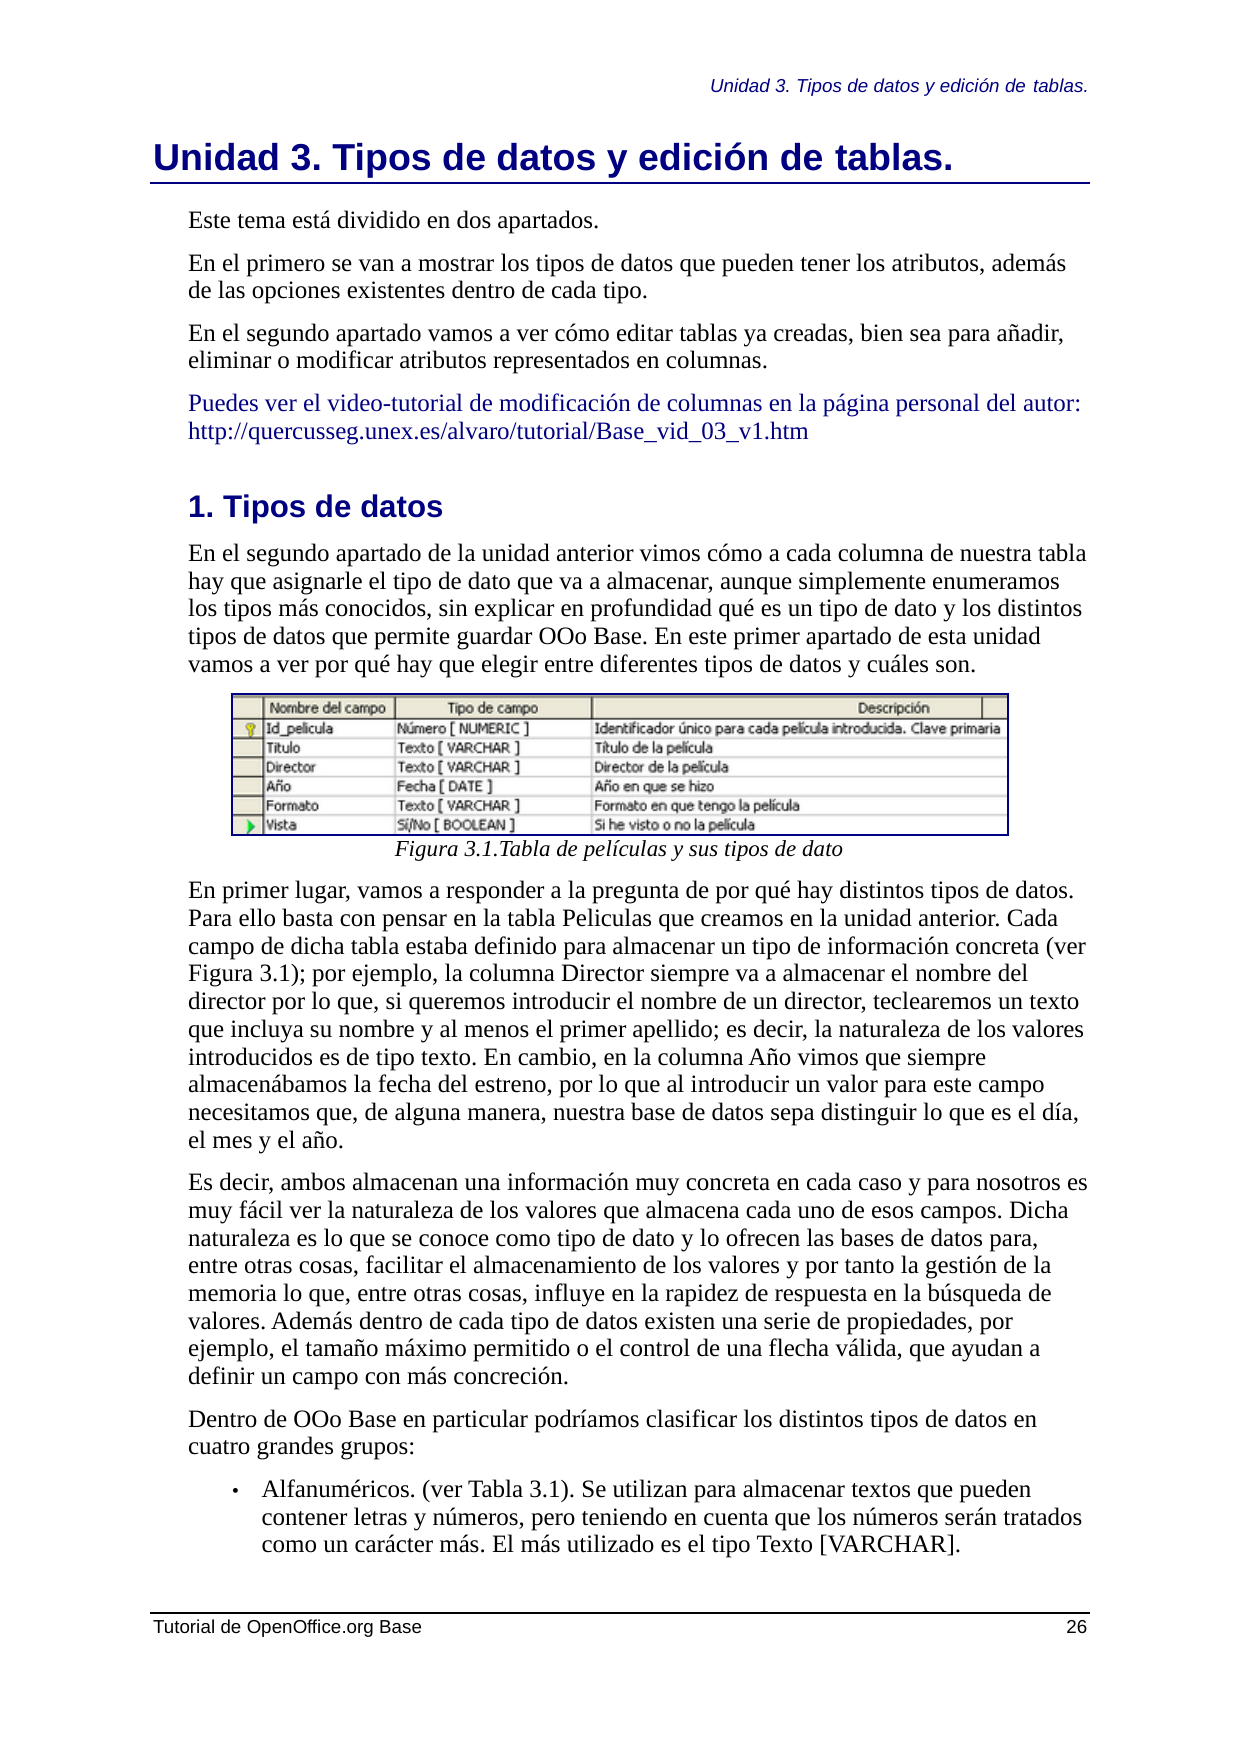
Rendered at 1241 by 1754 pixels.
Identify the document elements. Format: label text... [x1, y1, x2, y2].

text En el segundo apartado vamos a ver cómo editar tablas ya creadas, bien sea para añadir, eliminar o modificar atributos representados en columnas. [188, 319, 1090, 374]
text En primer lugar, vamos a responder a la pregunta de por qué hay distintos tipos de datos. Para ello basta con pensar en la tabla Peliculas que creamos en la unidad anterior. Cada campo de dicha tabla estaba definido para almacenar un tipo de información concreta (ver Figura 3.1); por ejemplo, la columna Director siempre va a almacenar el nombre del director por lo que, si queremos introducir el nombre de un director, teclearemos un texto que incluya su nombre y al menos el primer apellido; es decir, la naturaleza de los valores introducidos es de tipo texto. En cambio, en la columna Año vimos que siempre almacenábamos la fecha del estreno, por lo que al introducir un valor para este campo necesitamos que, de alguna manera, nuestra base de datos sepa distinguir lo que es el día, el mes y el año. [188, 876, 1090, 1153]
list Alfanuméricos. (ver Tabla 3.1). Se utilizan para almacenar textos que pueden contener letras y números, pero teniendo en cuenta que los números serán tratados como un carácter más. El más utilizado es el tipo Texto [VARCHAR]. [232, 1475, 1090, 1558]
subtitle Unidad 3. Tipos de datos y edición de tablas. [150, 134, 1090, 182]
text En el segundo apartado de la unidad anterior vimos cómo a cada columna de nuestra tabla hay que asignarle el tipo de dato que va a almacenar, aunque simplemente enumeramos los tipos más conocidos, sin explicar en profundidad qué es un tipo de dato y los distintos tipos de datos que permite guardar OOo Base. En este primer apartado de esta unidad vamos a ver por qué hay que elegir entre diferentes tipos de datos y cuáles son. [188, 539, 1090, 678]
subtitle Tipos de datos [188, 489, 1090, 524]
text Puedes ver el video-tutorial de modificación de columnas en la página personal del autor: http://quercusseg.unex.es/alvaro/tutorial/Base_vid_03_v1.htm [188, 389, 1090, 444]
text Este tema está dividido en dos apartados. [188, 206, 1090, 234]
text En el primero se van a mostrar los tipos de datos que pueden tener los atributos, además de las opciones existentes dentro de cada tipo. [188, 249, 1090, 304]
text Dentro de OOo Base en particular podríamos clasificar los distintos tipos de datos en cuatro grandes grupos: [188, 1405, 1090, 1460]
text Es decir, ambos almacenan una información muy concreta en cada caso y para nosotros es muy fácil ver la naturaleza de los valores que almacena cada uno de esos campos. Dicha naturaleza es lo que se conoce como tipo de dato y lo ofrecen las bases de datos para, entre otras cosas, facilitar el almacenamiento de los valores y por tanto la gestión de la memoria lo que, entre otras cosas, influye en la rapidez de respuesta en la búsqueda de valores. Además dentro de cada tipo de datos existen una serie de propiedades, por ejemplo, el tamaño máximo permitido o el control de una flecha válida, que ayudan a definir un campo con más concreción. [188, 1168, 1090, 1390]
picture [233, 695, 1007, 834]
text Figura 3.1.Tabla de películas y sus tipos de dato [150, 692, 1090, 862]
